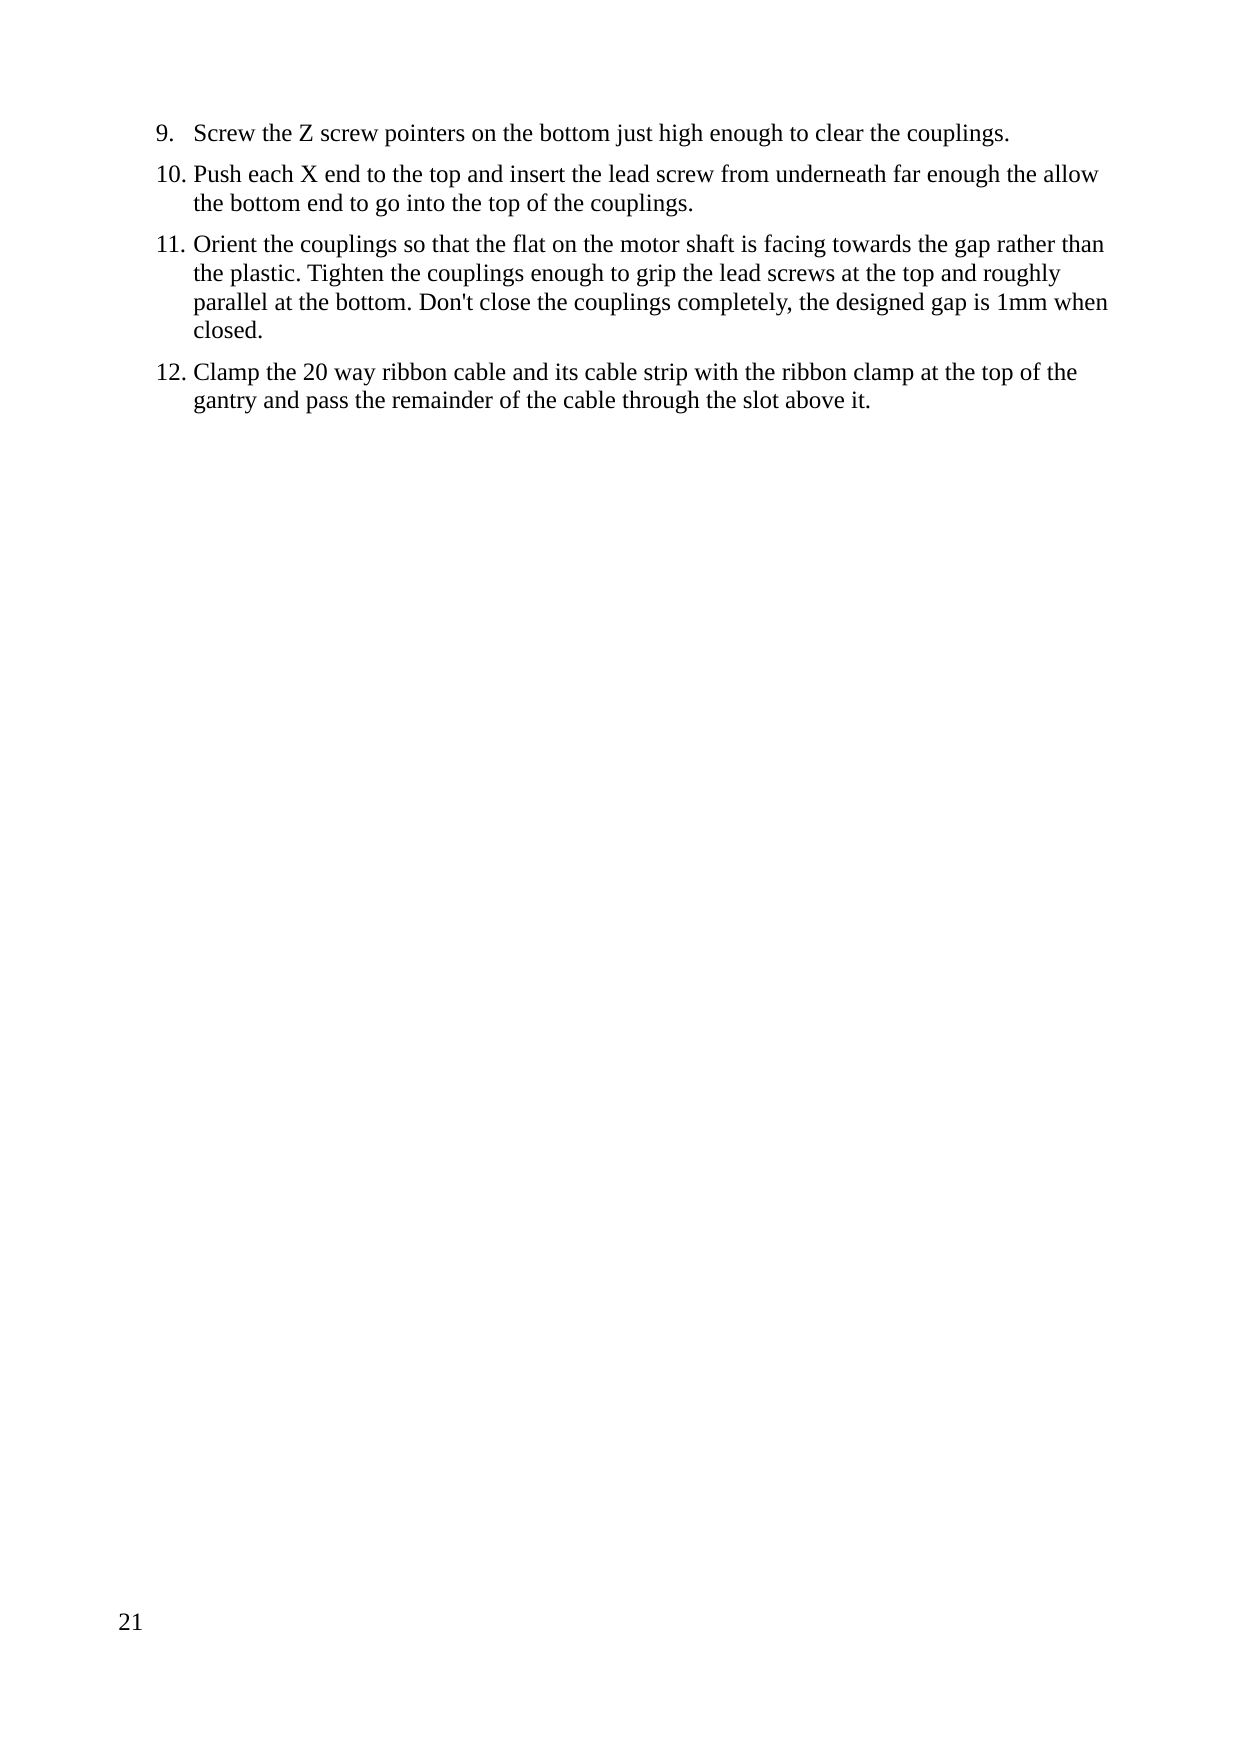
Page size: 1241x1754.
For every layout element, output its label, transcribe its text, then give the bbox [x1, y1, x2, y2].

list Push each X end to the top and insert the lead screw from underneath far enough the allow the bottom end to go into the top of the couplings. [156, 159, 1122, 217]
list Screw the Z screw pointers on the bottom just high enough to clear the couplings. [156, 118, 1122, 147]
list Orient the couplings so that the flat on the motor shaft is facing towards the gap rather than the plastic. Tighten the couplings enough to grip the lead screws at the top and roughly parallel at the bottom. Don't close the couplings completely, the designed gap is 1mm when closed. [156, 229, 1122, 344]
list Clamp the 20 way ribbon cable and its cable strip with the ribbon clamp at the top of the gantry and pass the remainder of the cable through the slot above it. [156, 357, 1122, 414]
